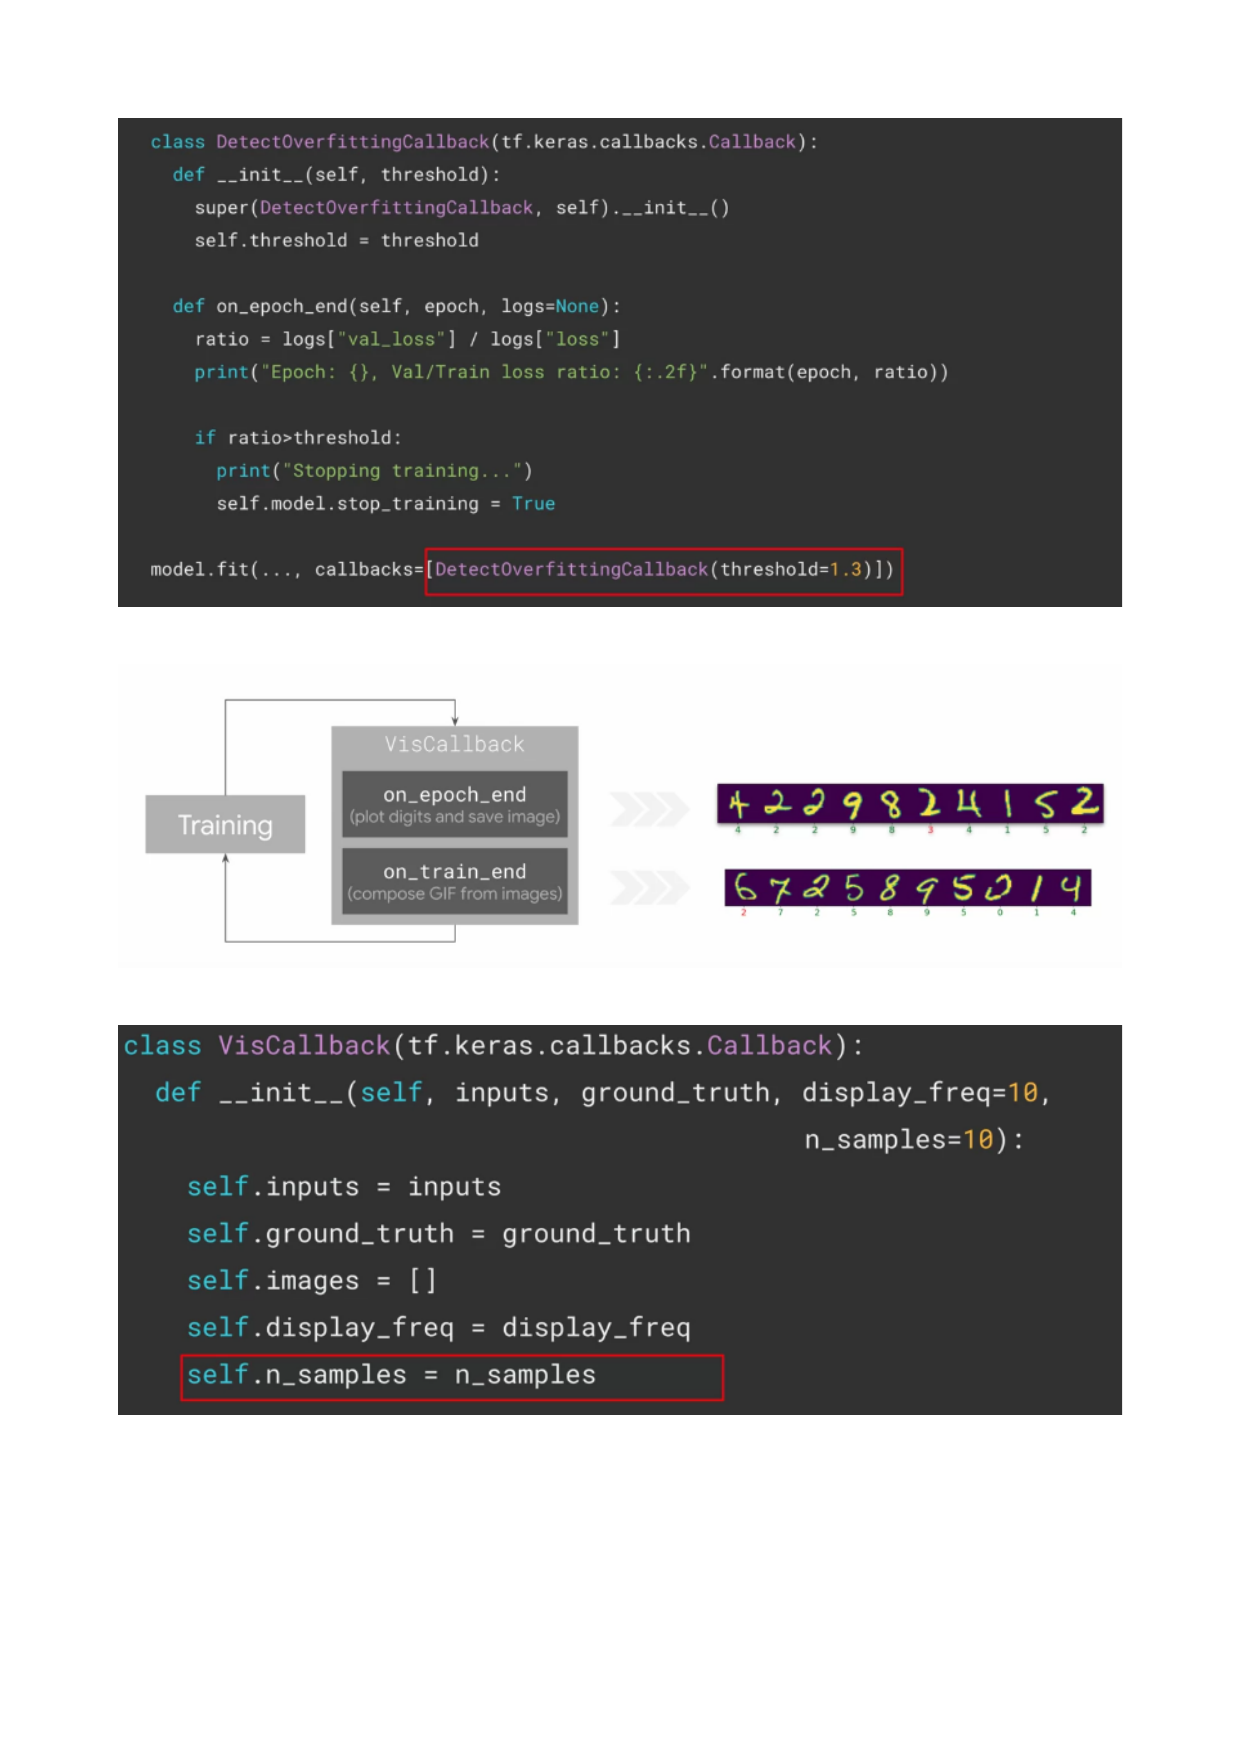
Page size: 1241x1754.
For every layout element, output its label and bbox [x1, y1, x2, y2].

picture [118, 1025, 1123, 1415]
picture [118, 118, 1123, 607]
picture [118, 664, 1123, 968]
